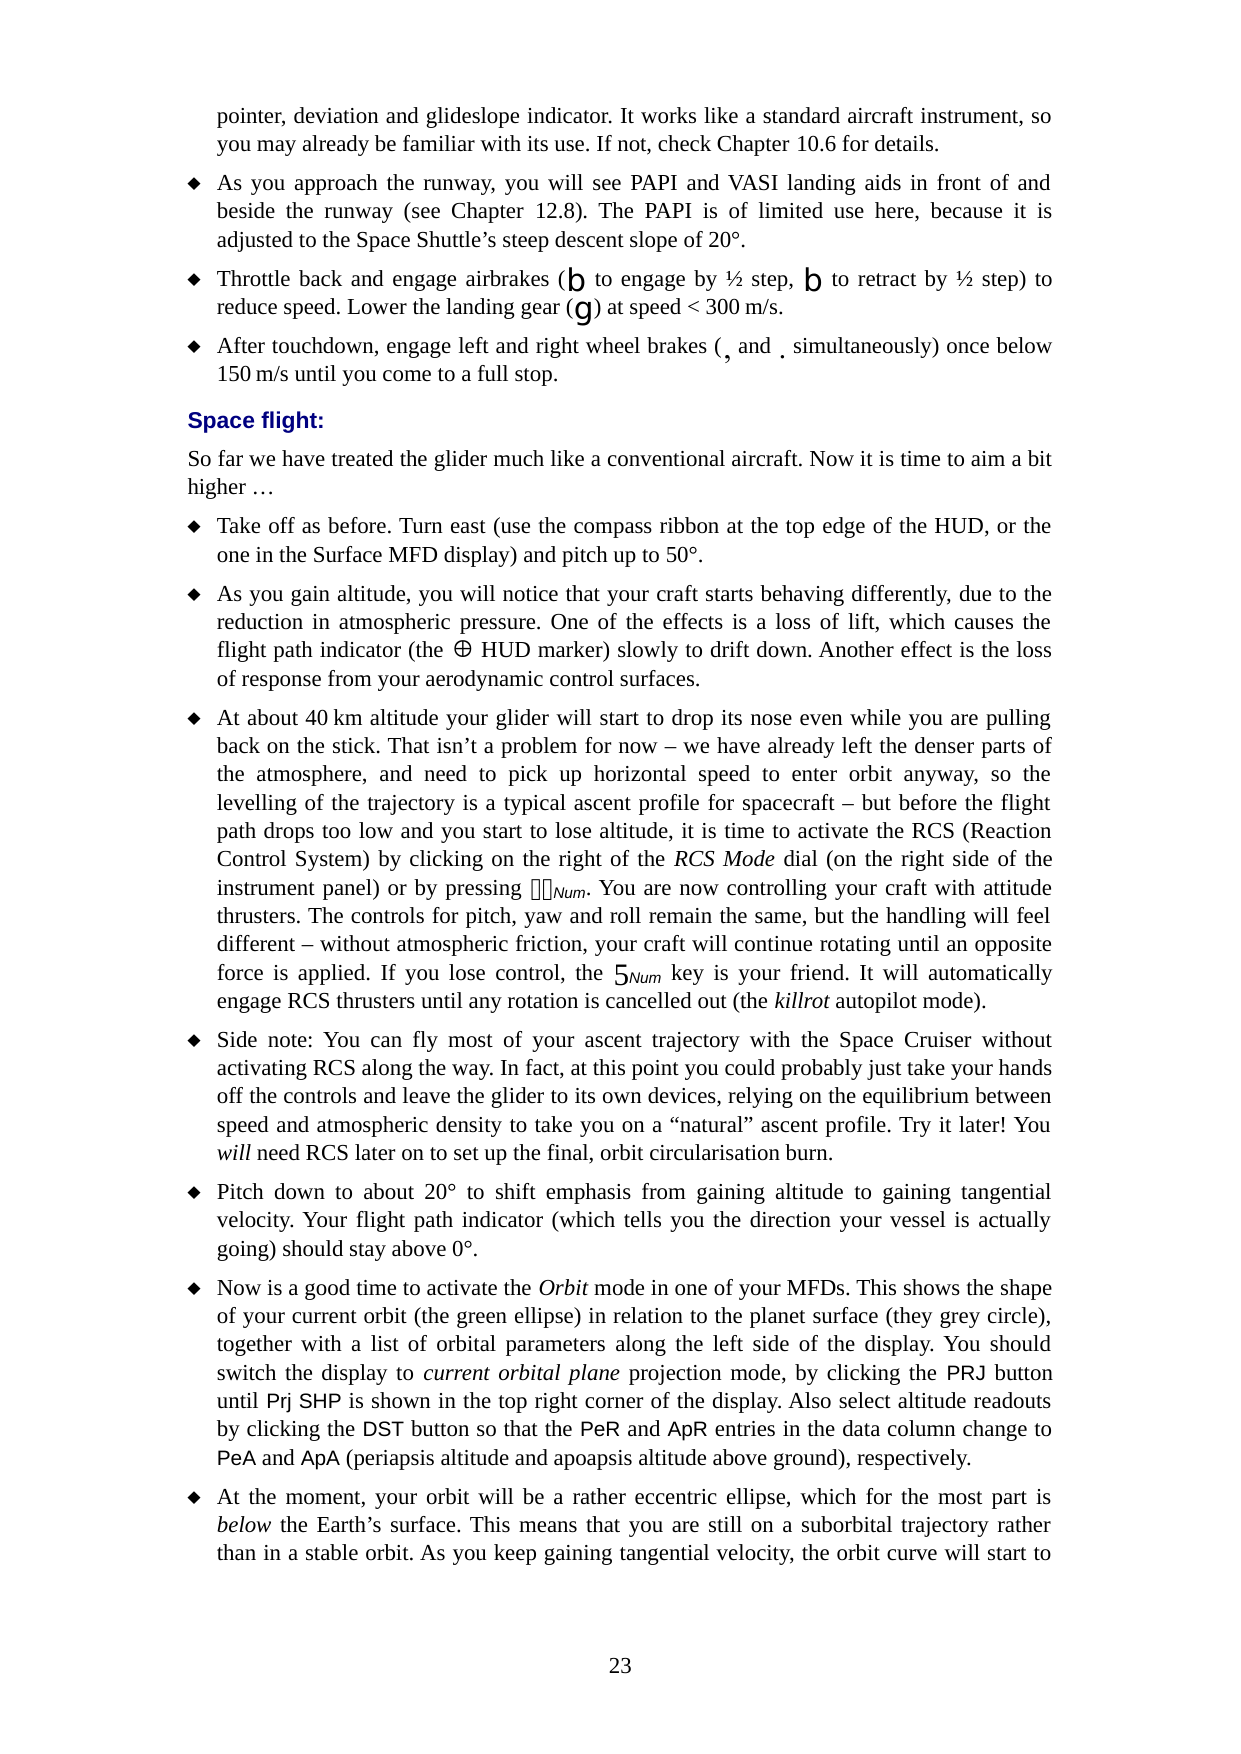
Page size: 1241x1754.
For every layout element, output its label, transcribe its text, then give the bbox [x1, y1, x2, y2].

list As you gain altitude, you will notice that your craft starts behaving differently, due to the reduction in atmospheric pressure. One of the effects is a loss of lift, which causes the flight path indicator (the ⊕ HUD marker) slowly to drift down. Another effect is the loss of response from your aerodynamic control surfaces. [187, 578, 1053, 692]
list At the moment, your orbit will be a rather eccentric ellipse, which for the most part is below the Earth’s surface. This means that you are still on a suborbital trajectory rather than in a stable orbit. As you keep gaining tangential velocity, the orbit curve will start to [187, 1481, 1053, 1566]
list At about 40 km altitude your glider will start to drop its nose even while you are pulling back on the stick. That isn’t a problem for now – we have already left the denser parts of the atmosphere, and need to pick up horizontal speed to enter orbit anyway, so the levelling of the trajectory is a typical ascent profile for spacecraft – but before the flight path drops too low and you start to lose altitude, it is time to activate the RCS (Reaction Control System) by clicking on the right of the RCS Mode dial (on the right side of the instrument panel) or by pressing Num. You are now controlling your craft with attitude thrusters. The controls for pitch, yaw and roll remain the same, but the handling will feel different – without atmospheric friction, your craft will continue rotating until an opposite force is applied. If you lose control, the 5Num key is your friend. It will automatically engage RCS thrusters until any rotation is cancelled out (the killrot autopilot mode). [187, 702, 1053, 1014]
list Go around and approach runway 33 of the SLF from the south. Line up with the runway. Your HSI instrument helps maintain the correct approach path and slope. One of its two displays should already be tuned to the runway ILS system. The HSI contains a course pointer, deviation and glideslope indicator. It works like a standard aircraft instrument, so you may already be familiar with its use. If not, check Chapter 10.5 for details. [187, 100, 1053, 157]
list As you approach the runway, you will see PAPI and VASI landing aids in front of and beside the runway (see Chapter 12.8). The PAPI is of limited use here, because it is adjusted to the Space Shuttle’s steep descent slope of 20°. [187, 168, 1053, 253]
subtitle Space flight: [187, 407, 1053, 433]
text So far we have treated the glider much like a conventional aircraft. Now it is time to aim a bit higher … [187, 444, 1053, 500]
list Throttle back and engage airbrakes (b to engage by ½ step, b to retract by ½ step) to reduce speed. Lower the landing gear (g) at speed < 300 m/s. [187, 263, 1053, 320]
list After touchdown, engage left and right wheel brakes (, and . simultaneously) once below 150 m/s until you come to a full stop. [187, 331, 1053, 387]
list Now is a good time to activate the Orbit mode in one of your MFDs. This shows the shape of your current orbit (the green ellipse) in relation to the planet surface (they grey circle), together with a list of orbital parameters along the left side of the display. You should switch the display to current orbital plane projection mode, by clicking the PRJ button until Prj SHP is shown in the top right corner of the display. Also select altitude readouts by clicking the DST button so that the PeR and ApR entries in the data column change to PeA and ApA (periapsis altitude and apoapsis altitude above ground), respectively. [187, 1272, 1053, 1471]
list Side note: You can fly most of your ascent trajectory with the Space Cruiser without activating RCS along the way. In fact, at this point you could probably just take your hands off the controls and leave the glider to its own devices, relying on the equilibrium between speed and atmospheric density to take you on a “natural” ascent profile. Try it later! You will need RCS later on to set up the final, orbit circularisation burn. [187, 1024, 1053, 1166]
list Pitch down to about 20° to shift emphasis from gaining altitude to gaining tangential velocity. Your flight path indicator (which tells you the direction your vessel is actually going) should stay above 0°. [187, 1177, 1053, 1262]
list Take off as before. Turn east (use the compass ribbon at the top edge of the HUD, or the one in the Surface MFD display) and pitch up to 50°. [187, 511, 1053, 568]
